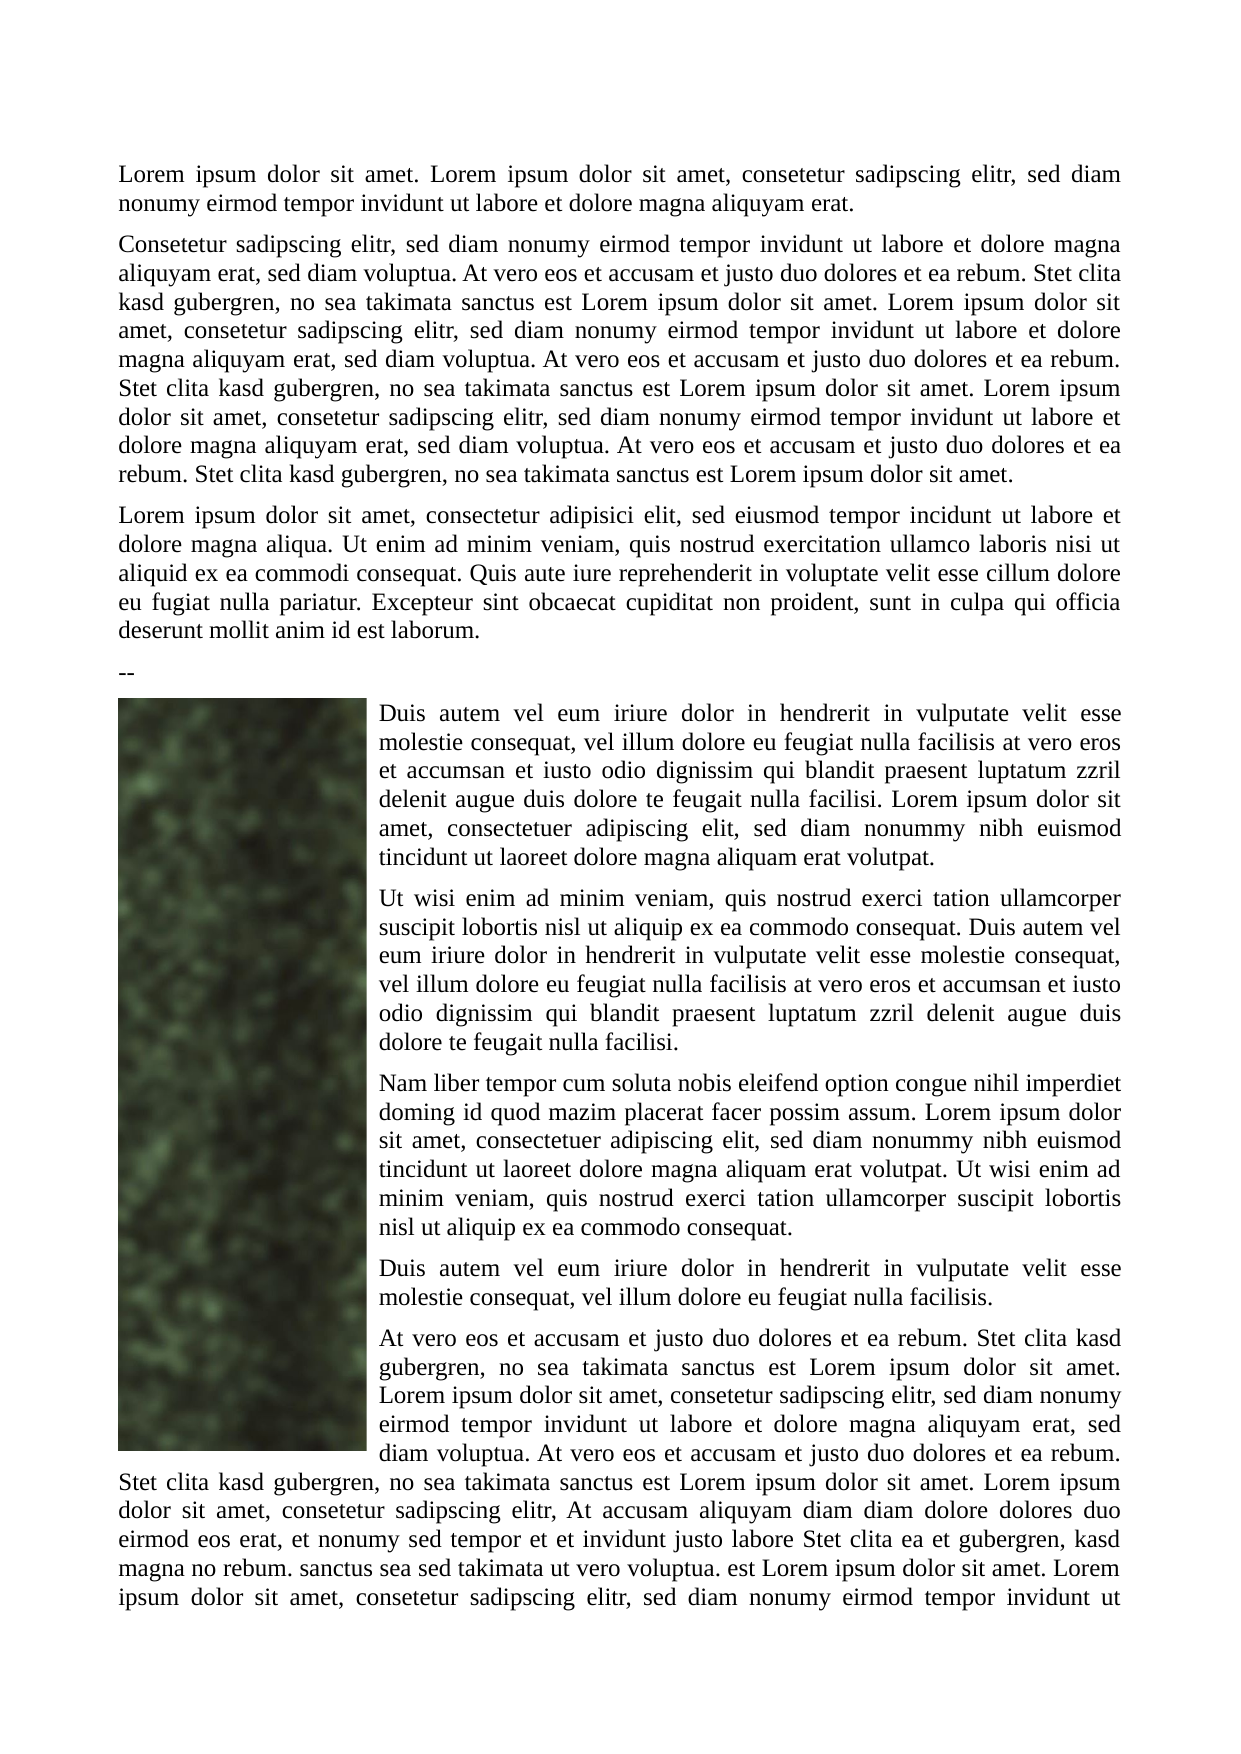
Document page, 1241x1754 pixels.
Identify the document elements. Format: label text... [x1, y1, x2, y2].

picture [118, 698, 147, 1451]
text Lorem ipsum dolor sit amet. Lorem ipsum dolor sit amet, consetetur sadipscing elitr, sed diam nonumy eirmod tempor invidunt ut labore et dolore magna aliquyam erat. [118, 159, 1122, 217]
text Lorem ipsum dolor sit amet, consectetur adipisici elit, sed eiusmod tempor incidunt ut labore et dolore magna aliqua. Ut enim ad minim veniam, quis nostrud exercitation ullamco laboris nisi ut aliquid ex ea commodi consequat. Quis aute iure reprehenderit in voluptate velit esse cillum dolore eu fugiat nulla pariatur. Excepteur sint obcaecat cupiditat non proident, sunt in culpa qui officia deserunt mollit anim id est laborum. [118, 501, 1122, 644]
text Duis autem vel eum iriure dolor in hendrerit in vulputate velit esse molestie consequat, vel illum dolore eu feugiat nulla facilisis. [365, 1253, 1122, 1311]
text Nam liber tempor cum soluta nobis eleifend option congue nihil imperdiet doming id quod mazim placerat facer possim assum. Lorem ipsum dolor sit amet, consectetuer adipiscing elit, sed diam nonummy nibh euismod tincidunt ut laoreet dolore magna aliquam erat volutpat. Ut wisi enim ad minim veniam, quis nostrud exerci tation ullamcorper suscipit lobortis nisl ut aliquip ex ea commodo consequat. [365, 1068, 1122, 1241]
text Consetetur sadipscing elitr, sed diam nonumy eirmod tempor invidunt ut labore et dolore magna aliquyam erat, sed diam voluptua. At vero eos et accusam et justo duo dolores et ea rebum. Stet clita kasd gubergren, no sea takimata sanctus est Lorem ipsum dolor sit amet. Lorem ipsum dolor sit amet, consetetur sadipscing elitr, sed diam nonumy eirmod tempor invidunt ut labore et dolore magna aliquyam erat, sed diam voluptua. At vero eos et accusam et justo duo dolores et ea rebum. Stet clita kasd gubergren, no sea takimata sanctus est Lorem ipsum dolor sit amet. Lorem ipsum dolor sit amet, consetetur sadipscing elitr, sed diam nonumy eirmod tempor invidunt ut labore et dolore magna aliquyam erat, sed diam voluptua. At vero eos et accusam et justo duo dolores et ea rebum. Stet clita kasd gubergren, no sea takimata sanctus est Lorem ipsum dolor sit amet. [118, 229, 1122, 488]
text -- [118, 657, 1122, 686]
text At vero eos et accusam et justo duo dolores et ea rebum. Stet clita kasd gubergren, no sea takimata sanctus est Lorem ipsum dolor sit amet. Lorem ipsum dolor sit amet, consetetur sadipscing elitr, sed diam nonumy eirmod tempor invidunt ut labore et dolore magna aliquyam erat, sed diam voluptua. At vero eos et accusam et justo duo dolores et ea rebum. Stet clita kasd gubergren, no sea takimata sanctus est Lorem ipsum dolor sit amet. Lorem ipsum dolor sit amet, consetetur sadipscing elitr, At accusam aliquyam diam diam dolore dolores duo eirmod eos erat, et nonumy sed tempor et et invidunt justo labore Stet clita ea et gubergren, kasd magna no rebum. sanctus sea sed takimata ut vero voluptua. est Lorem ipsum dolor sit amet. Lorem ipsum dolor sit amet, consetetur sadipscing elitr, sed diam nonumy eirmod tempor invidunt ut [118, 1323, 1122, 1611]
text Ut wisi enim ad minim veniam, quis nostrud exerci tation ullamcorper suscipit lobortis nisl ut aliquip ex ea commodo consequat. Duis autem vel eum iriure dolor in hendrerit in vulputate velit esse molestie consequat, vel illum dolore eu feugiat nulla facilisis at vero eros et accumsan et iusto odio dignissim qui blandit praesent luptatum zzril delenit augue duis dolore te feugait nulla facilisi. [365, 883, 1122, 1056]
text Duis autem vel eum iriure dolor in hendrerit in vulputate velit esse molestie consequat, vel illum dolore eu feugiat nulla facilisis at vero eros et accumsan et iusto odio dignissim qui blandit praesent luptatum zzril delenit augue duis dolore te feugait nulla facilisi. Lorem ipsum dolor sit amet, consectetuer adipiscing elit, sed diam nonummy nibh euismod tincidunt ut laoreet dolore magna aliquam erat volutpat. [147, 698, 1122, 871]
